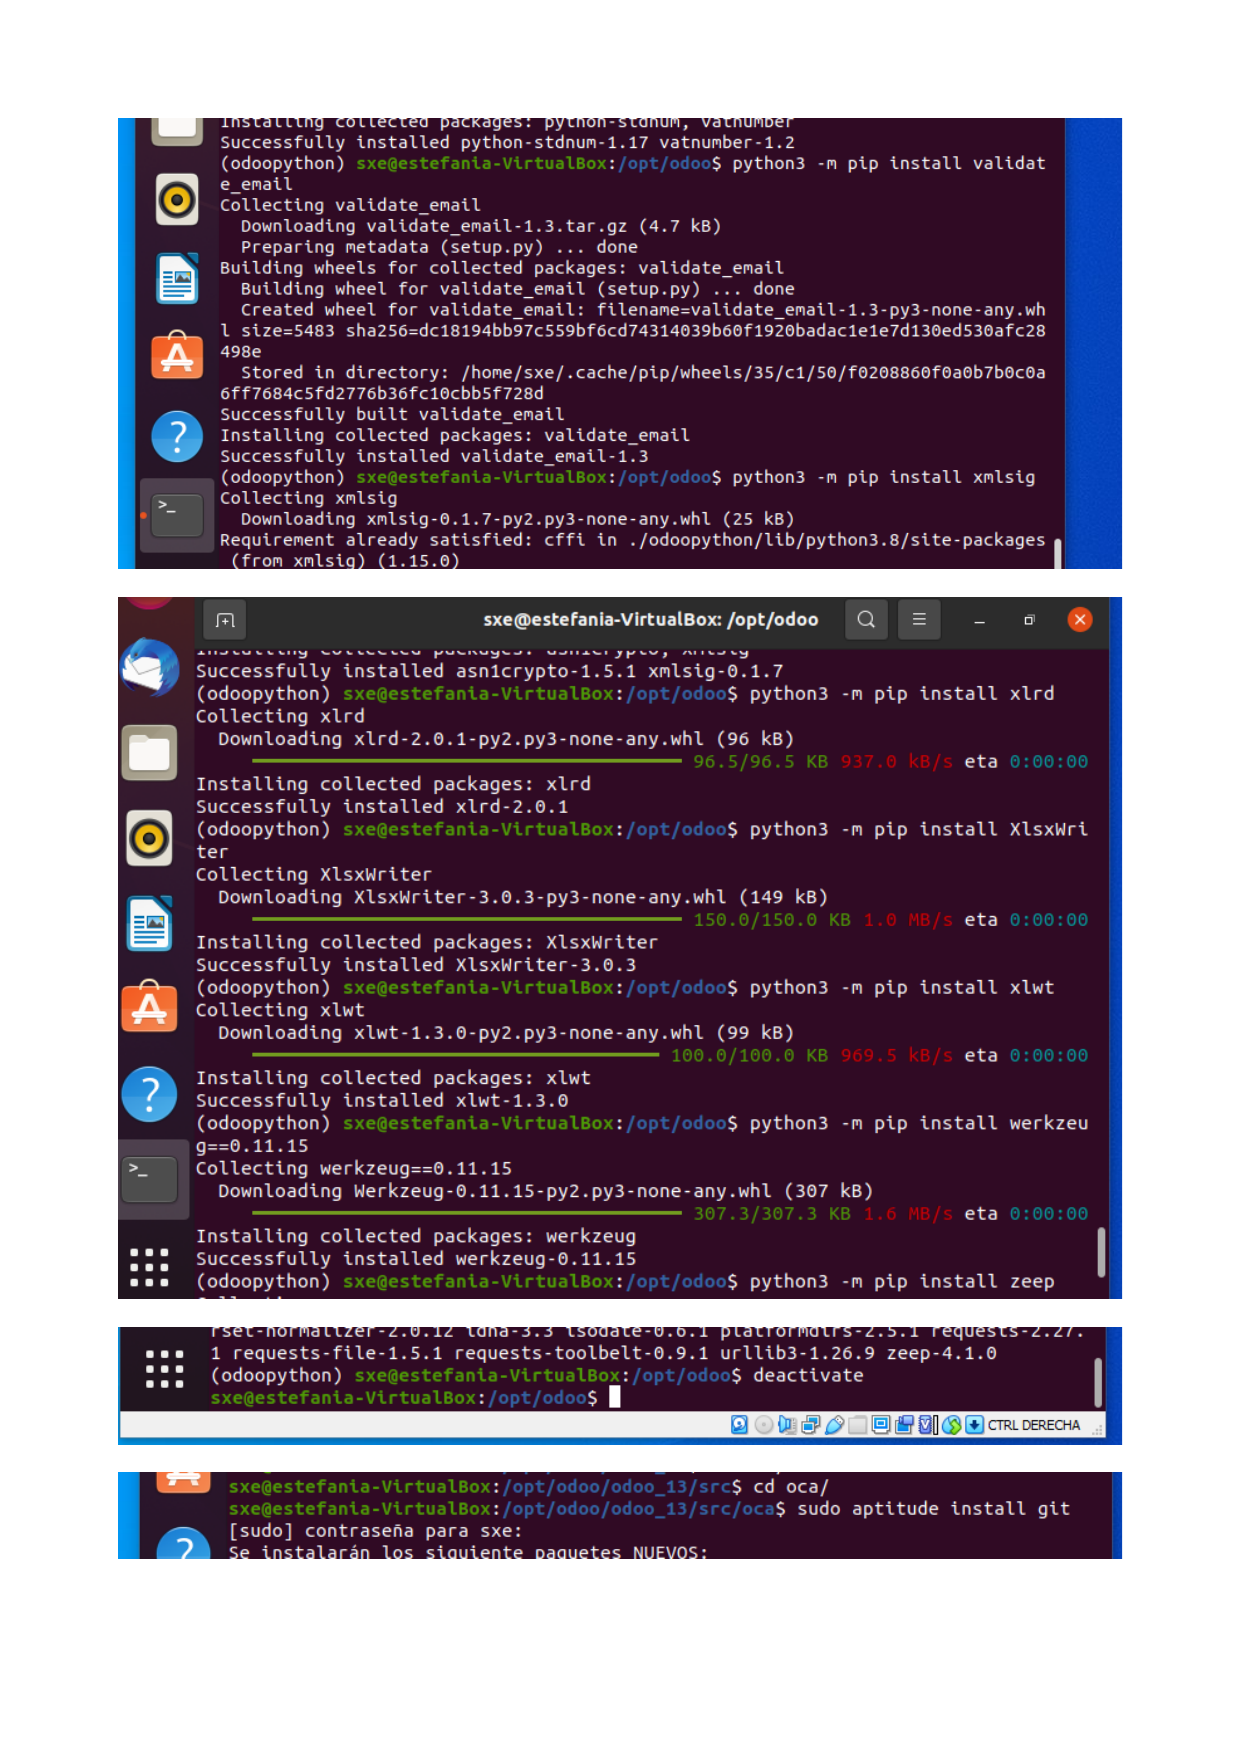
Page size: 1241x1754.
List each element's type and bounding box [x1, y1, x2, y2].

picture [118, 597, 1123, 1299]
picture [118, 118, 1123, 569]
picture [118, 1327, 1123, 1445]
picture [118, 1472, 1123, 1559]
